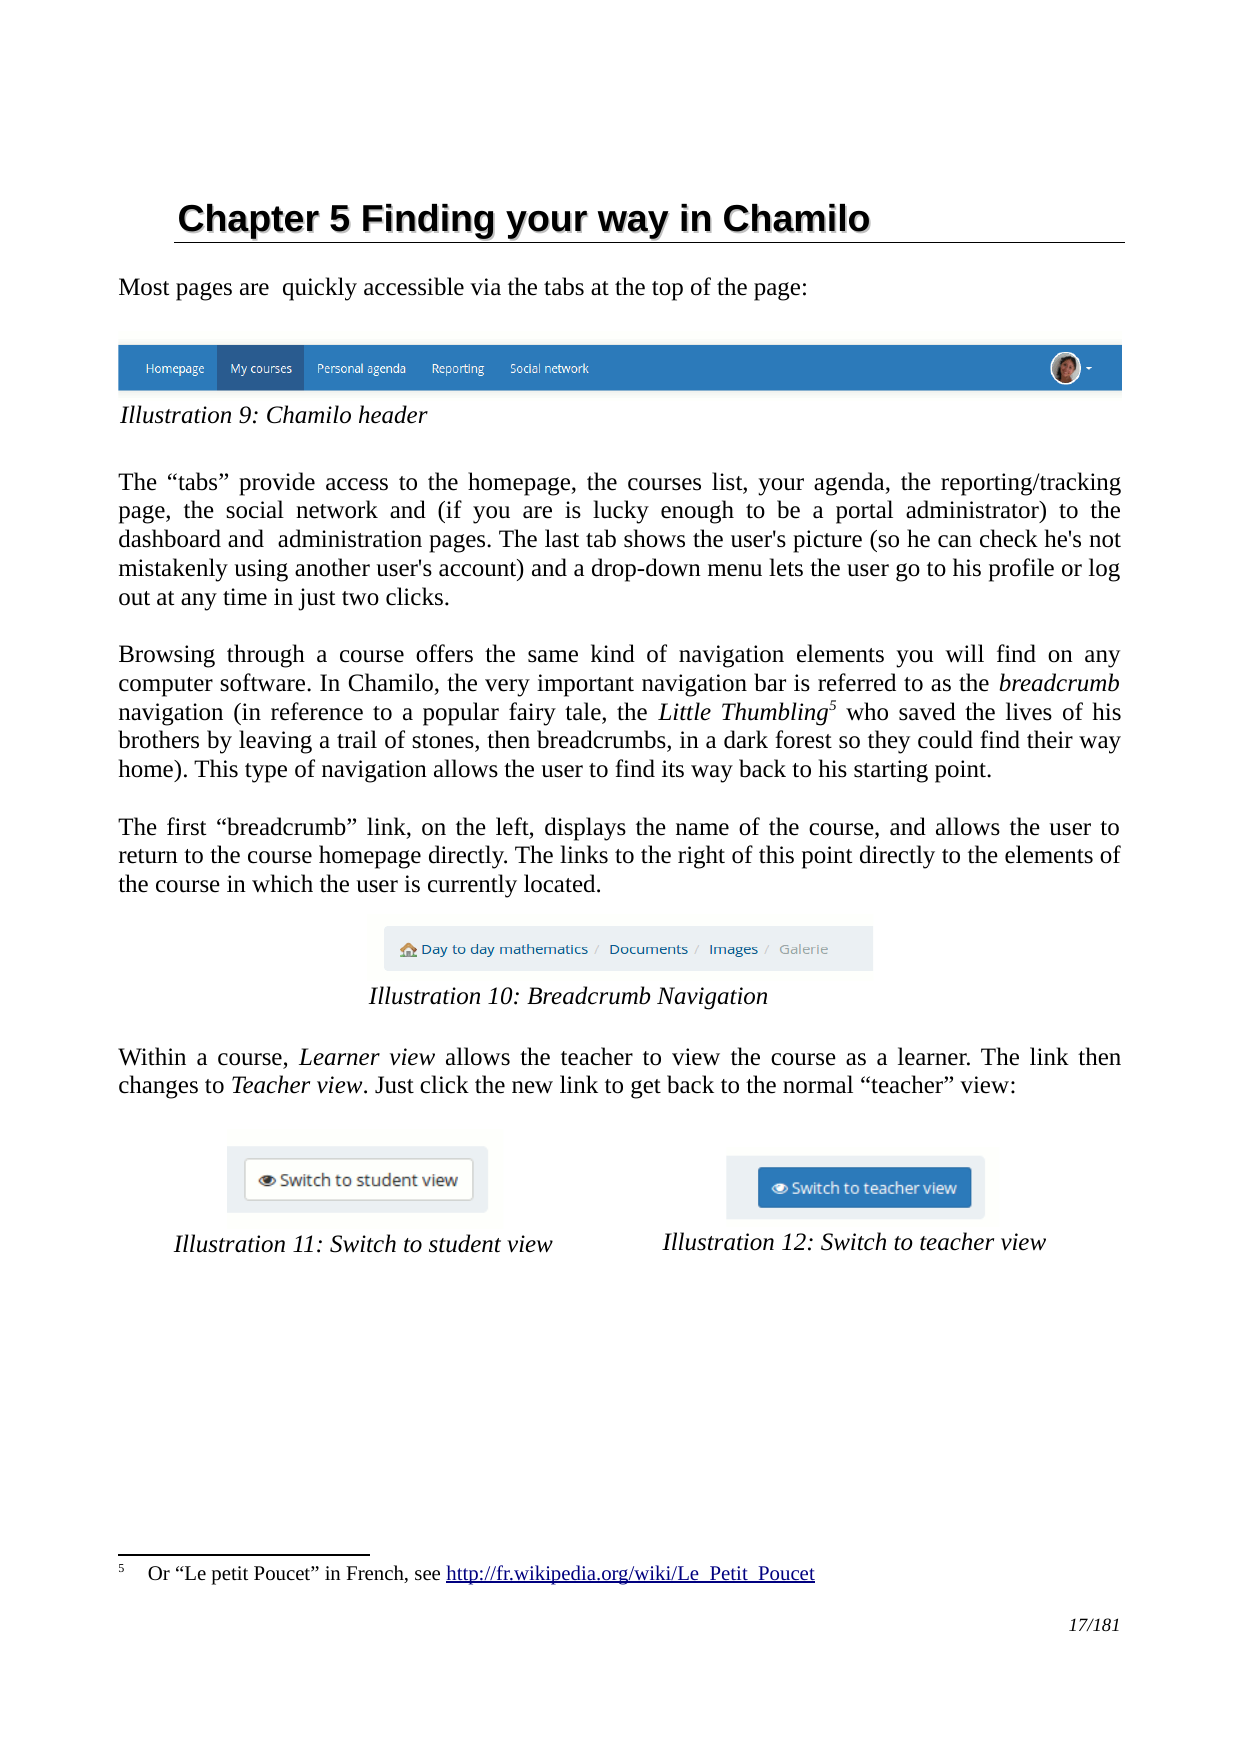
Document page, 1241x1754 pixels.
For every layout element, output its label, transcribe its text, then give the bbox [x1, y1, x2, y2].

text Illustration 12: Switch to teacher view [662, 1149, 1063, 1256]
picture [118, 331, 1122, 401]
subtitle Finding your way in Chamilo [174, 193, 1125, 242]
text The first “breadcrumb” link, on the left, displays the name of the course, and allows the user to return to the course homepage directly. The links to the right of this point directly to the elements of the course in which the user is currently located. [118, 812, 1122, 898]
text The “tabs” provide access to the homepage, the courses list, your agenda, the reporting/tracking page, the social network and (if you are is lucky enough to be a portal administrator) to the dashboard and administration pages. The last tab shows the user's picture (so he can check he's not mistakenly using another user's account) and a drop-down menu lets the user go to his profile or log out at any time in just two clicks. [118, 467, 1122, 611]
picture [367, 914, 874, 981]
text Browsing through a course offers the same kind of navigation elements you will find on any computer software. In Chamilo, the very important navigation bar is referred to as the breadcrumb navigation (in reference to a popular fairy tale, the Little Thumbling who saved the lives of his brothers by leaving a trail of stones, then breadcrumbs, in a dark forest so they could find their way home). This type of navigation allows the user to find its way back to his starting point. [118, 639, 1122, 783]
text Illustration 9: Chamilo header [120, 401, 1120, 429]
text Illustration 10: Breadcrumb Navigation [369, 981, 872, 1009]
picture [227, 1129, 504, 1229]
text Or “Le petit Poucet” in French, see http://fr.wikipedia.org/wiki/Le_Petit_Poucet [118, 1561, 1122, 1585]
text Within a course, Learner view allows the teacher to view the course as a learner. The link then changes to Teacher view. Just click the new link to get back to the normal “teacher” view: [118, 1042, 1122, 1099]
picture [726, 1147, 1000, 1227]
text Most pages are quickly accessible via the tabs at the top of the page: [118, 272, 1122, 301]
text Illustration 11: Switch to student view [173, 1142, 557, 1257]
